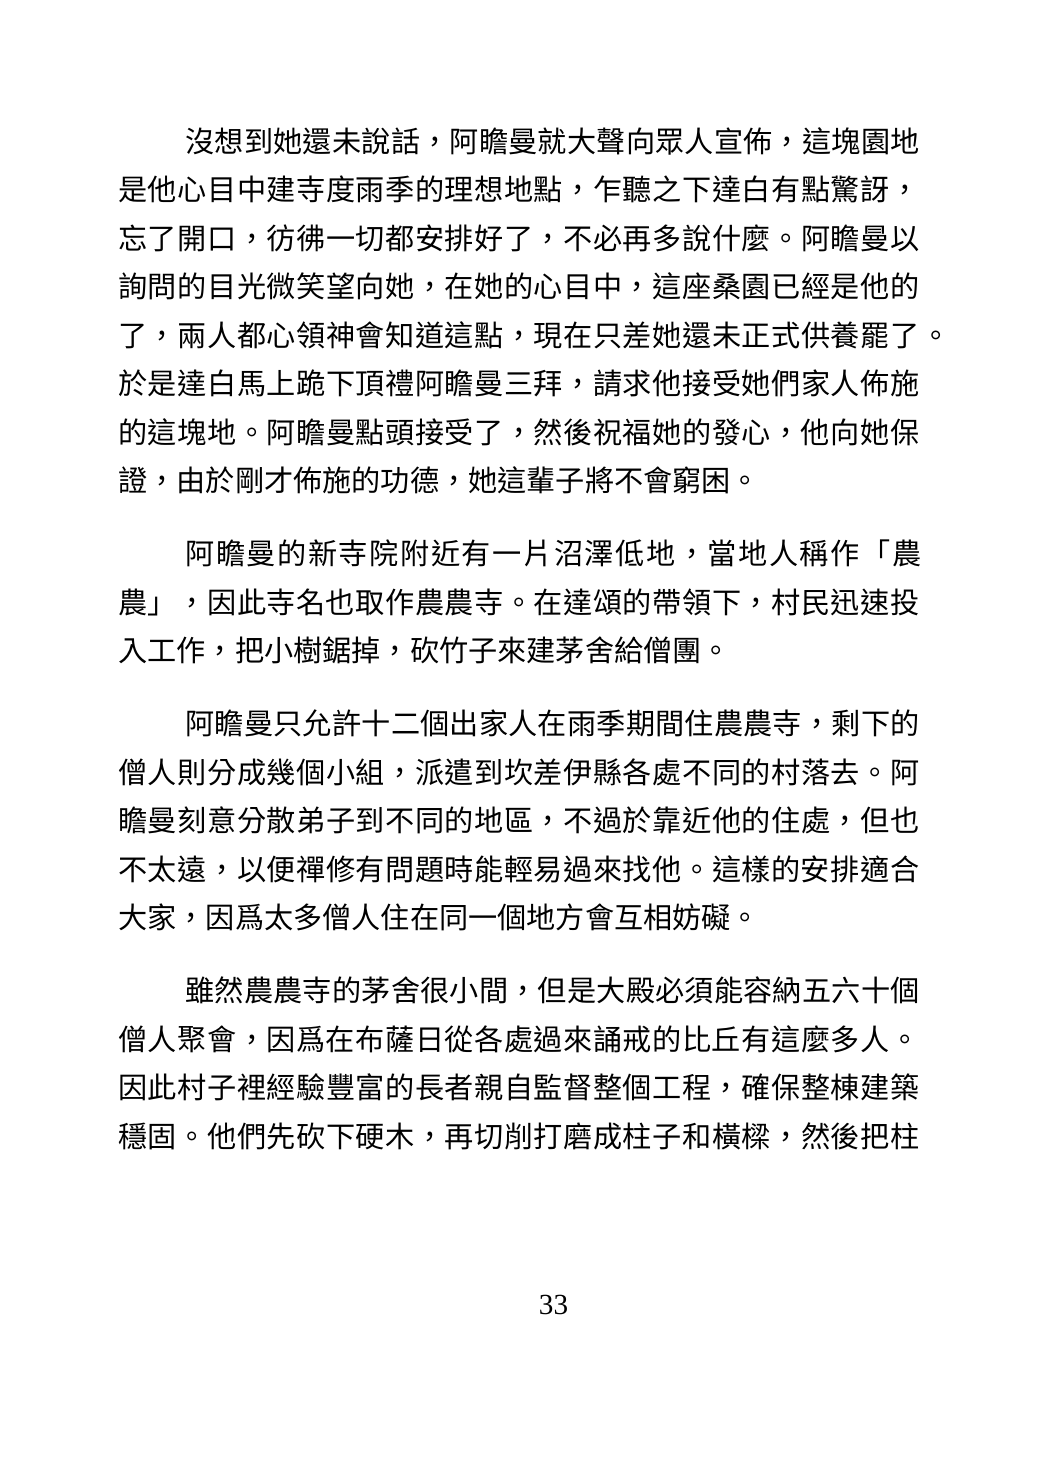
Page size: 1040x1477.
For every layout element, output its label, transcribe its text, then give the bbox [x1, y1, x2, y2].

text 沒想到她還未說話，阿瞻曼就大聲向眾人宣佈，這塊園地是他心目中建寺度雨季的理想地點，乍聽之下達白有點驚訝，忘了開口，彷彿一切都安排好了，不必再多說什麼。阿瞻曼以詢問的目光微笑望向她，在她的心目中，這座桑園已經是他的了，兩人都心領神會知道這點，現在只差她還未正式供養罷了。於是達白馬上跪下頂禮阿瞻曼三拜，請求他接受她們家人佈施的這塊地。阿瞻曼點頭接受了，然後祝福她的發心，他向她保證，由於剛才佈施的功德，她這輩子將不會窮困。 [118, 118, 921, 500]
text 雖然農農寺的茅舍很小間，但是大殿必須能容納五六十個僧人聚會，因爲在布薩日從各處過來誦戒的比丘有這麼多人。因此村子裡經驗豐富的長者親自監督整個工程，確保整棟建築穩固。他們先砍下硬木，再切削打磨成柱子和橫樑，然後把柱 [118, 968, 921, 1156]
text 阿瞻曼的新寺院附近有一片沼澤低地，當地人稱作「農農」，因此寺名也取作農農寺。在達頌的帶領下，村民迅速投入工作，把小樹鋸掉，砍竹子來建茅舍給僧團。 [118, 531, 921, 670]
text 阿瞻曼只允許十二個出家人在雨季期間住農農寺，剩下的僧人則分成幾個小組，派遣到坎差伊縣各處不同的村落去。阿瞻曼刻意分散弟子到不同的地區，不過於靠近他的住處，但也不太遠，以便禪修有問題時能輕易過來找他。這樣的安排適合大家，因爲太多僧人住在同一個地方會互相妨礙。 [118, 701, 921, 937]
